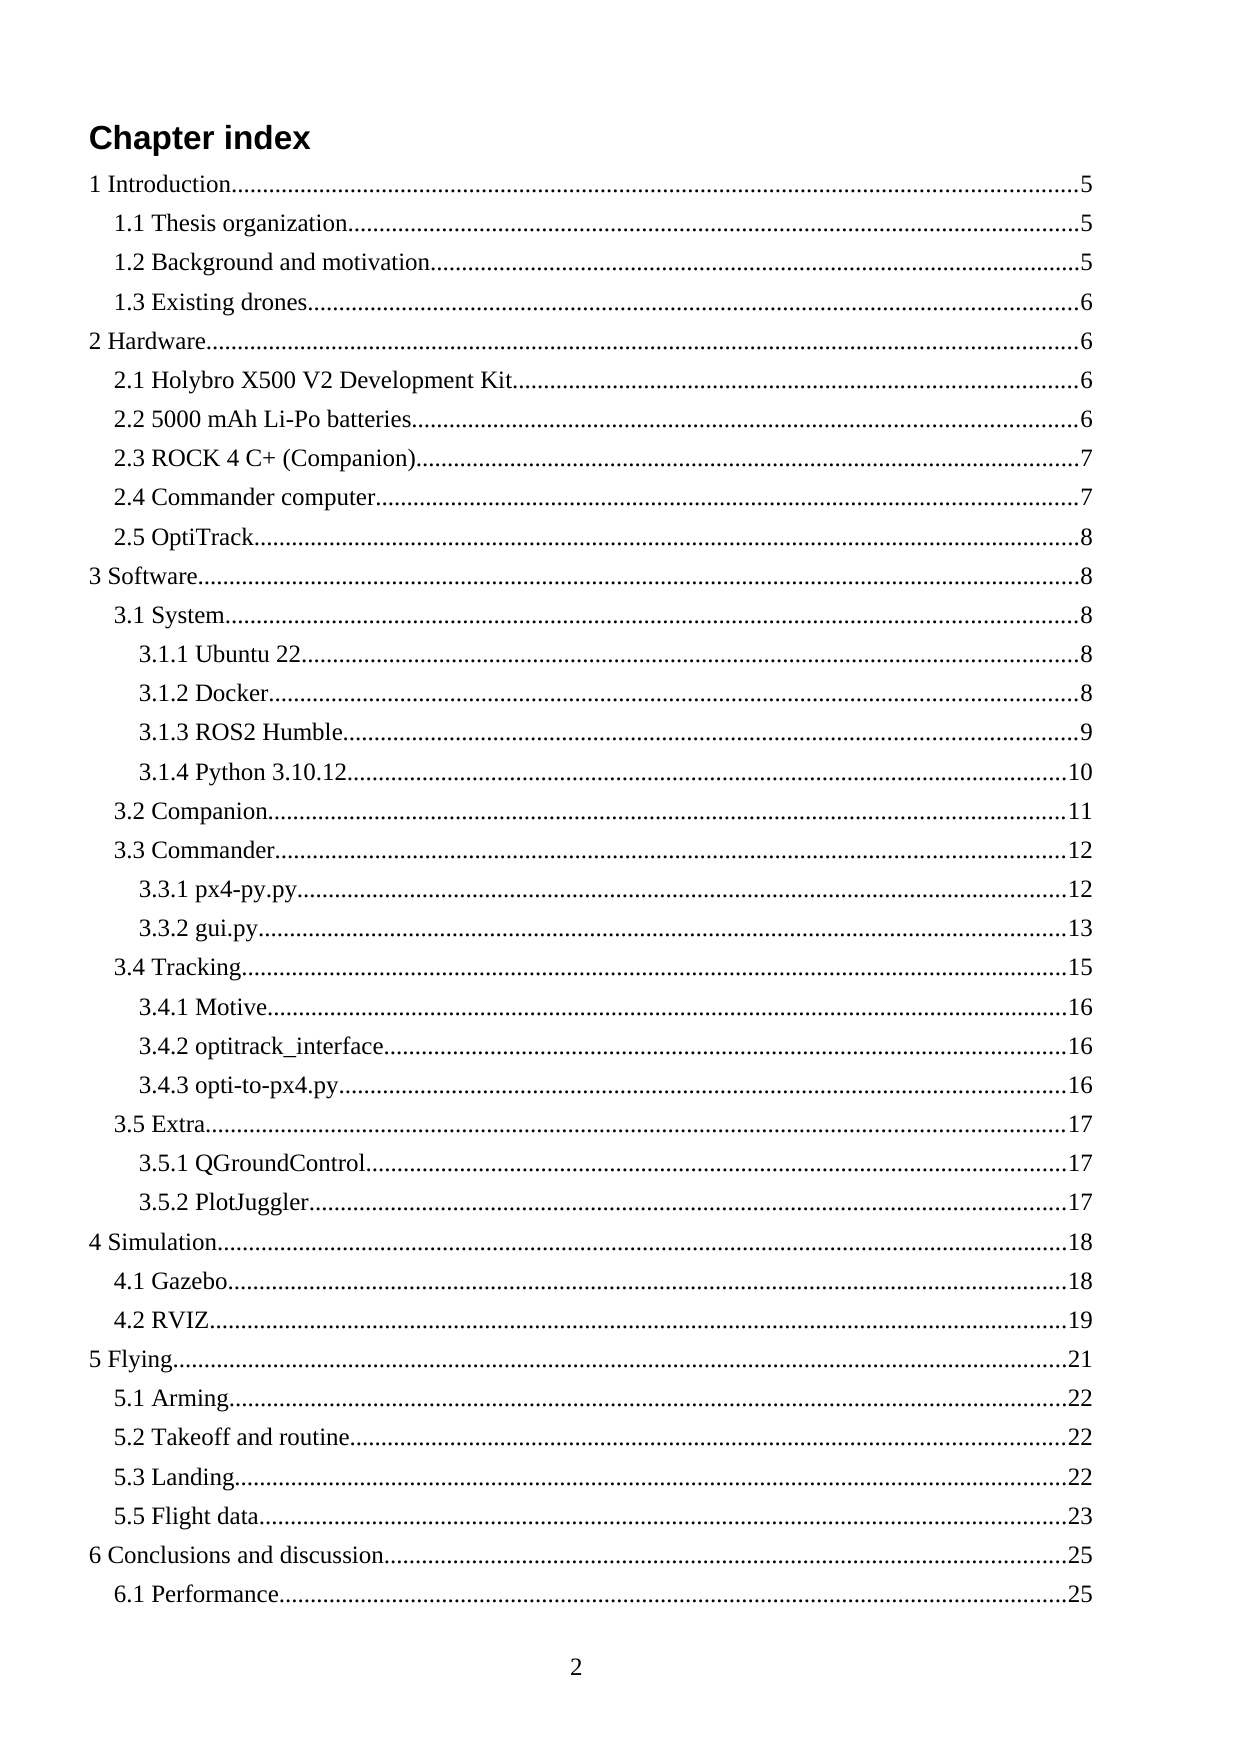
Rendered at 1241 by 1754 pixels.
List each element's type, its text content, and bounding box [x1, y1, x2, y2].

text 1 Introduction 5 [88, 169, 1093, 198]
text 1.2 Background and motivation 5 [113, 247, 1093, 276]
text 3.1.2 Docker 8 [138, 678, 1093, 707]
text 3.5 Extra 17 [113, 1109, 1093, 1138]
text 3 Software 8 [88, 561, 1093, 589]
text 3.4 Tracking 15 [113, 952, 1093, 981]
text 2.4 Commander computer 7 [113, 482, 1093, 511]
text 4.2 RVIZ 19 [113, 1305, 1093, 1334]
text 5.1 Arming 22 [113, 1383, 1093, 1412]
text 3.1 System 8 [113, 600, 1093, 629]
text 2.1 Holybro X500 V2 Development Kit 6 [113, 365, 1093, 394]
text 3.4.2 optitrack_interface 16 [138, 1031, 1093, 1059]
text 5 Flying 21 [88, 1344, 1093, 1373]
text 2.2 5000 mAh Li-Po batteries 6 [113, 404, 1093, 433]
text 4 Simulation 18 [88, 1227, 1093, 1255]
text 3.4.3 opti-to-px4.py 16 [138, 1070, 1093, 1099]
text 2 Hardware 6 [88, 326, 1093, 354]
text 2.3 ROCK 4 C+ (Companion) 7 [113, 443, 1093, 472]
text 5.5 Flight data 23 [113, 1501, 1093, 1529]
text 3.5.1 QGroundControl 17 [138, 1148, 1093, 1177]
text 3.5.2 PlotJuggler 17 [138, 1187, 1093, 1216]
text 4.1 Gazebo 18 [113, 1266, 1093, 1294]
text 1.3 Existing drones 6 [113, 287, 1093, 315]
text 1.1 Thesis organization 5 [113, 208, 1093, 237]
text 3.1.3 ROS2 Humble 9 [138, 717, 1093, 746]
text 3.4.1 Motive 16 [138, 992, 1093, 1020]
subtitle Chapter index [88, 118, 1093, 157]
text 3.3.2 gui.py 13 [138, 913, 1093, 942]
text 3.1.4 Python 3.10.12 10 [138, 757, 1093, 785]
text 5.2 Takeoff and routine 22 [113, 1422, 1093, 1451]
text 3.1.1 Ubuntu 22 8 [138, 639, 1093, 668]
text 6.1 Performance 25 [113, 1579, 1093, 1608]
text 3.3 Commander 12 [113, 835, 1093, 864]
text 3.2 Companion 11 [113, 796, 1093, 824]
text 5.3 Landing 22 [113, 1462, 1093, 1490]
text 2.5 OptiTrack 8 [113, 522, 1093, 550]
text 3.3.1 px4-py.py 12 [138, 874, 1093, 903]
text 6 Conclusions and discussion 25 [88, 1540, 1093, 1569]
